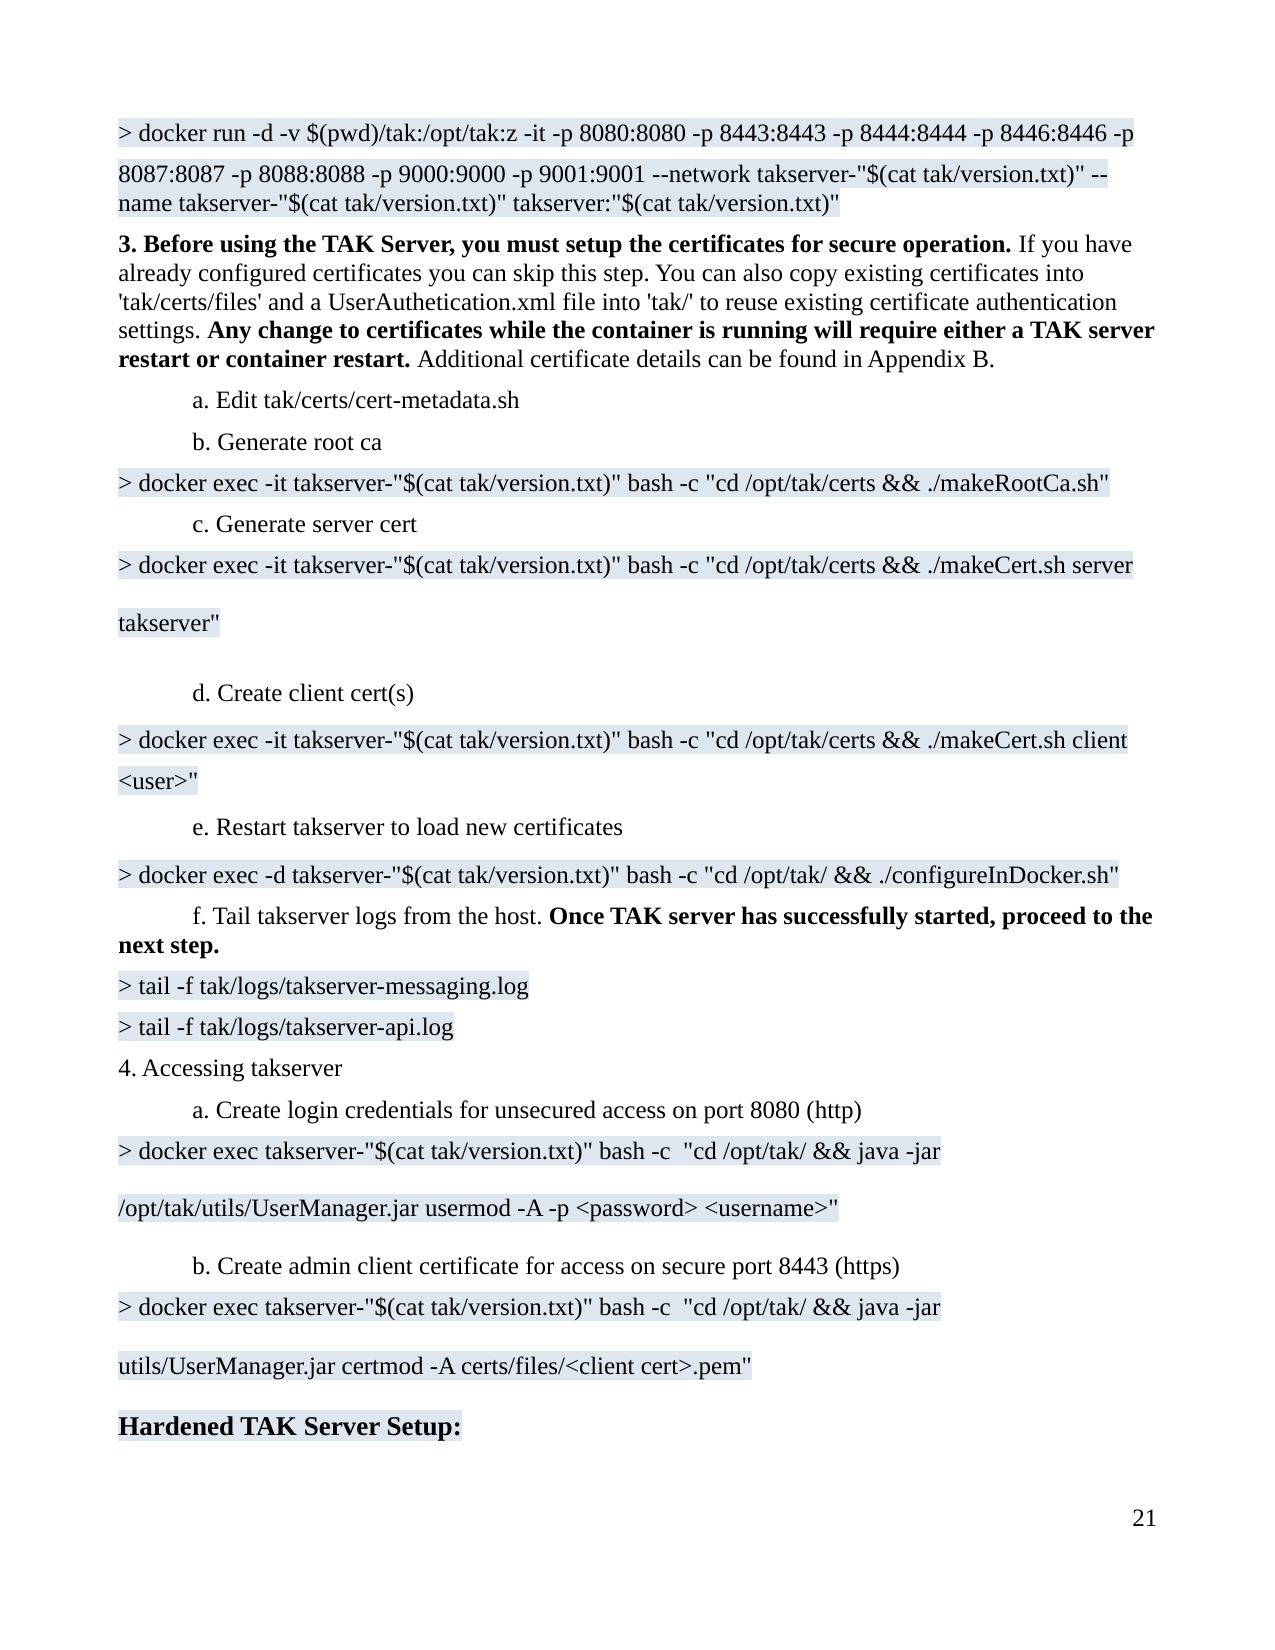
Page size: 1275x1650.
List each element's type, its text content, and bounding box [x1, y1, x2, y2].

text takserver" [118, 608, 1157, 637]
text > docker run -d -v $(pwd)/tak:/opt/tak:z -it -p 8080:8080 -p 8443:8443 -p 8444:8444 -p 8446:8446 -p [118, 118, 1157, 147]
text > docker exec -d takserver-"$(cat tak/version.txt)" bash -c "cd /opt/tak/ && ./configureInDocker.sh" [118, 860, 1157, 888]
text a. Edit tak/certs/cert-metadata.sh [118, 386, 1157, 414]
text /opt/tak/utils/UserManager.jar usermod -A -p <password> <username>" [118, 1193, 1157, 1222]
text > tail -f tak/logs/takserver-api.log [118, 1012, 1157, 1041]
text > docker exec -it takserver-"$(cat tak/version.txt)" bash -c "cd /opt/tak/certs && ./makeRootCa.sh" [118, 468, 1157, 497]
text <user>" [118, 766, 1157, 795]
text c. Generate server cert [118, 509, 1157, 538]
text 3. Before using the TAK Server, you must setup the certificates for secure operation. If you have already configured certificates you can skip this step. You can also copy existing certificates into 'tak/certs/files' and a UserAuthetication.xml file into 'tak/' to reuse existing certificate authentication settings. Any change to certificates while the container is running will require either a TAK server restart or container restart. Additional certificate details can be found in Appendix B. [118, 229, 1157, 373]
text b. Create admin client certificate for access on secure port 8443 (https) [118, 1251, 1157, 1280]
text > tail -f tak/logs/takserver-messaging.log [118, 971, 1157, 1000]
text > docker exec -it takserver-"$(cat tak/version.txt)" bash -c "cd /opt/tak/certs && ./makeCert.sh client [118, 725, 1157, 754]
text e. Restart takserver to load new certificates [118, 812, 1157, 841]
text > docker exec -it takserver-"$(cat tak/version.txt)" bash -c "cd /opt/tak/certs && ./makeCert.sh server [118, 551, 1157, 579]
text Hardened TAK Server Setup: [118, 1410, 1157, 1441]
text a. Create login credentials for unsecured access on port 8080 (http) [118, 1095, 1157, 1123]
text f. Tail takserver logs from the host. Once TAK server has successfully started, proceed to the next step. [118, 901, 1157, 958]
text 8087:8087 -p 8088:8088 -p 9000:9000 -p 9001:9001 --network takserver-"$(cat tak/version.txt)" --name takserver-"$(cat tak/version.txt)" takserver:"$(cat tak/version.txt)" [118, 159, 1157, 217]
text utils/UserManager.jar certmod -A certs/files/<client cert>.pem" [118, 1351, 1157, 1380]
text 4. Accessing takserver [118, 1053, 1157, 1082]
text > docker exec takserver-"$(cat tak/version.txt)" bash -c "cd /opt/tak/ && java -jar [118, 1292, 1157, 1321]
text d. Create client cert(s) [118, 678, 1157, 707]
text b. Generate root ca [118, 427, 1157, 456]
text > docker exec takserver-"$(cat tak/version.txt)" bash -c "cd /opt/tak/ && java -jar [118, 1136, 1157, 1165]
